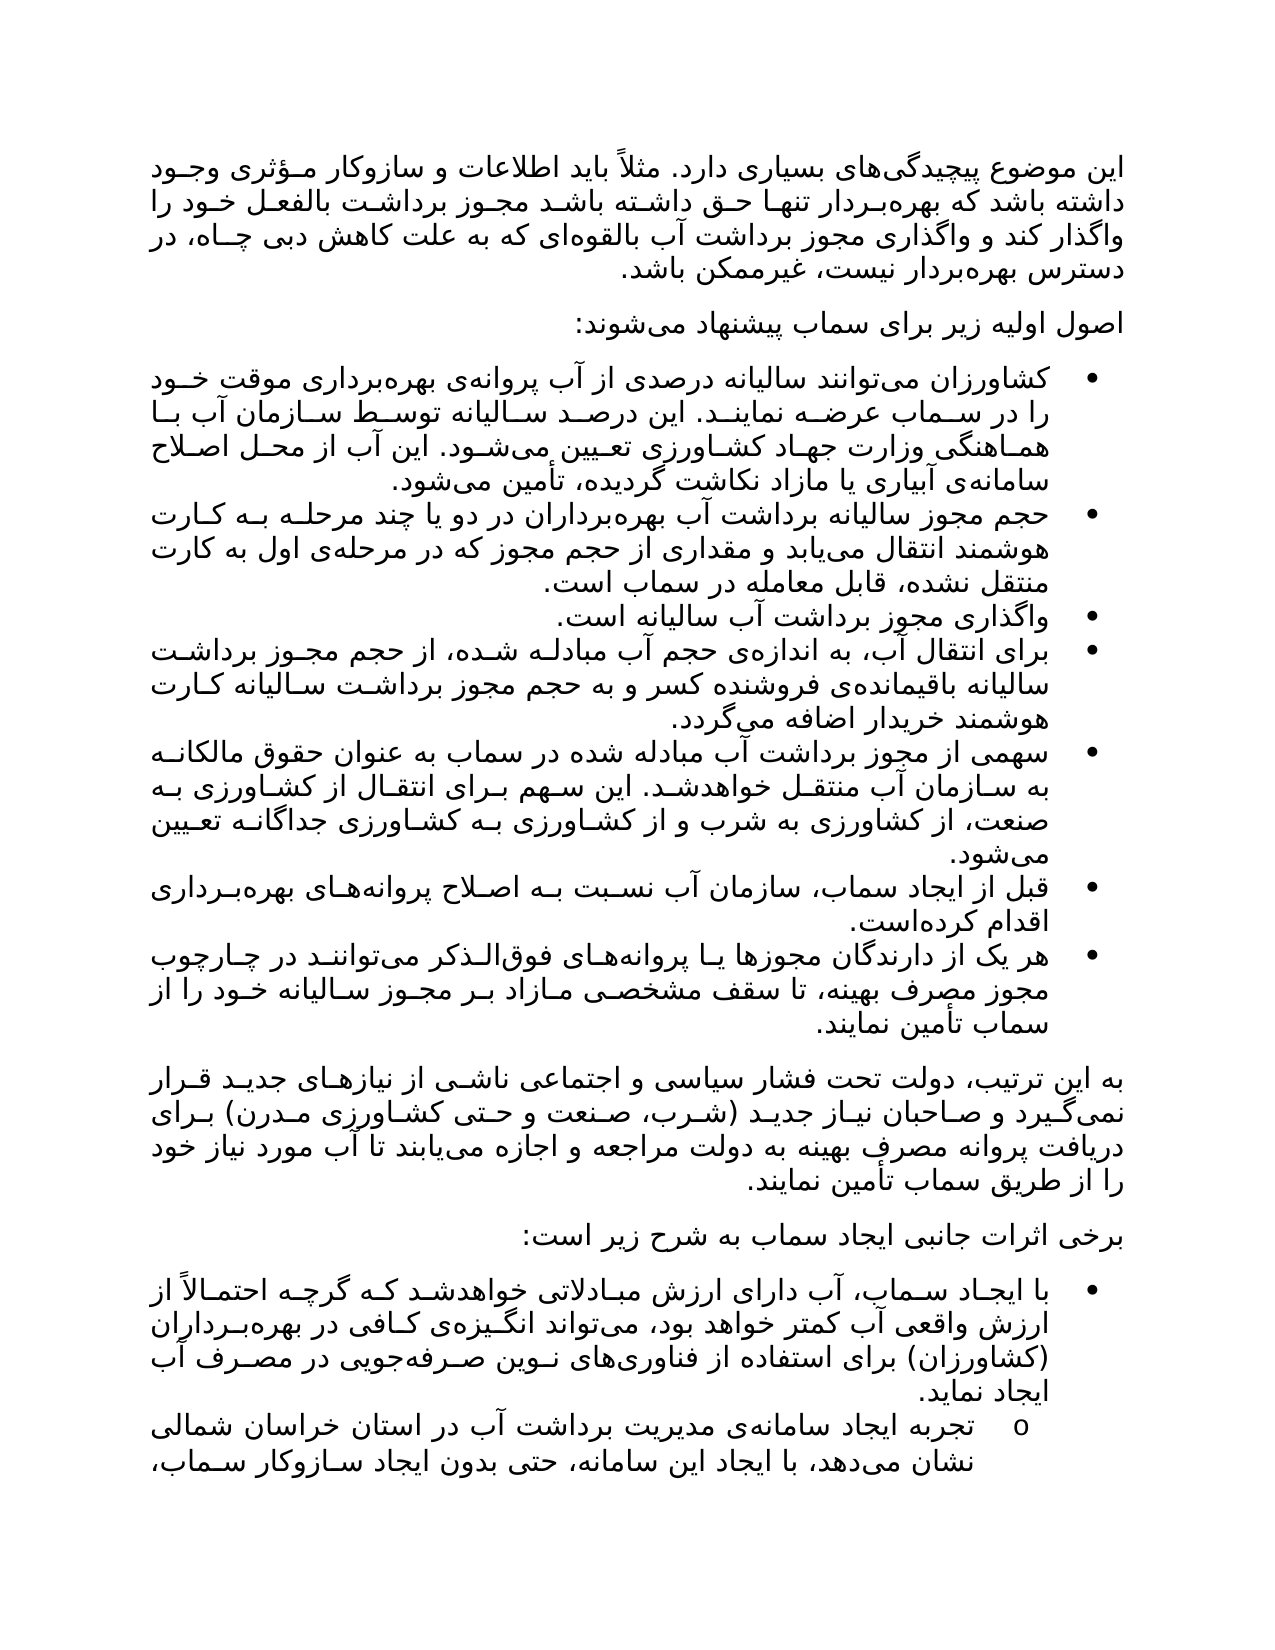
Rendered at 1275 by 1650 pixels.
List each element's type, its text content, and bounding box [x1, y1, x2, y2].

list سهمی از مجوز برداشت آب مبادله شده در سماب به عنوان حقوق مالکانه به سازمان آب منتقل خواهدشد. این سهم برای انتقال از کشاورزی به صنعت، از کشاورزی به شرب و از کشاورزی به کشاورزی جداگانه تعیین می‌شود. [150, 735, 1087, 871]
list با ایجاد سماب، آب دارای ارزش مبادلاتی خواهدشد که گرچه احتمالاً از ارزش واقعی آب کمتر خواهد بود، می‌تواند انگیزه‌ی کافی در بهره‌برداران (کشاورزان) برای استفاده از فناوری‌های نوین صرفه‌جویی در مصرف آب ایجاد نماید. [150, 1273, 1087, 1409]
list تجربه ایجاد سامانه‌ی مدیریت برداشت آب در استان خراسان شمالی نشان می‌دهد، با ایجاد این سامانه، حتی بدون ایجاد سازوکار سماب، [150, 1409, 1012, 1478]
text اصول اولیه زیر برای سماب پیشنهاد می‌شوند: [150, 307, 1125, 341]
list هر یک از دارندگان مجوزها یا پروانه‌های فوق‌الذکر می‌توانند در چارچوب مجوز مصرف بهینه، تا سقف مشخصی مازاد بر مجوز سالیانه خود را از سماب تأمین نمایند. [150, 939, 1087, 1041]
list حجم مجوز سالیانه برداشت آب بهره‌برداران در دو یا چند مرحله به كارت هوشمند انتقال می‌یابد و مقداری از حجم مجوز که در مرحله‌ی اول به کارت منتقل نشده، قابل معامله در سماب است. [150, 497, 1087, 599]
text برخی اثرات جانبی ایجاد سماب به شرح زیر است: [150, 1218, 1125, 1252]
list برای انتقال آب، به اندازه‌ی حجم آب مبادله شده، از حجم مجوز برداشت سالیانه باقیمانده‌ی فروشنده کسر و به حجم مجوز برداشت سالیانه کارت هوشمند خریدار اضافه می‌گردد. [150, 633, 1087, 735]
list كشاورزان می‌توانند سالیانه درصدی از آب پروانه‌ی بهره‌برداری موقت خود را در سماب عرضه نمایند. این درصد سالیانه توسط سازمان آب با هماهنگی وزارت جهاد كشاورزی تعیین می‌شود. این آب از محل اصلاح سامانه‌ی آبیاری یا مازاد نكاشت گردیده، تأمین می‌شود. [150, 361, 1087, 497]
list قبل از ایجاد سماب، سازمان آب نسبت به اصلاح پروانه‌های بهره‌برداری اقدام کرده‌است. [150, 871, 1087, 939]
list واگذاری مجوز برداشت آب سالیانه است. [150, 599, 1087, 633]
text این موضوع پیچیدگی‌های بسیاری دارد. مثلاً باید اطلاعات و سازوکار مؤثری وجود داشته باشد که بهره‌بردار تنها حق داشته باشد مجوز برداشت بالفعل خود را واگذار کند و واگذاری مجوز برداشت آب بالقوه‌ای که به علت کاهش دبی چاه، در دسترس بهره‌بردار نیست، غیرممکن باشد. [150, 150, 1125, 286]
text به این ترتیب، دولت تحت فشار سیاسی و اجتماعی ناشی از نیازهای جدید قرار نمی‌گیرد و صاحبان نیاز جدید (شرب، صنعت و حتی کشاورزی مدرن) برای دریافت پروانه مصرف بهینه به دولت مراجعه و اجازه می‌یابند تا آب مورد نیاز خود را از طریق سماب تأمین نمایند. [150, 1061, 1125, 1197]
